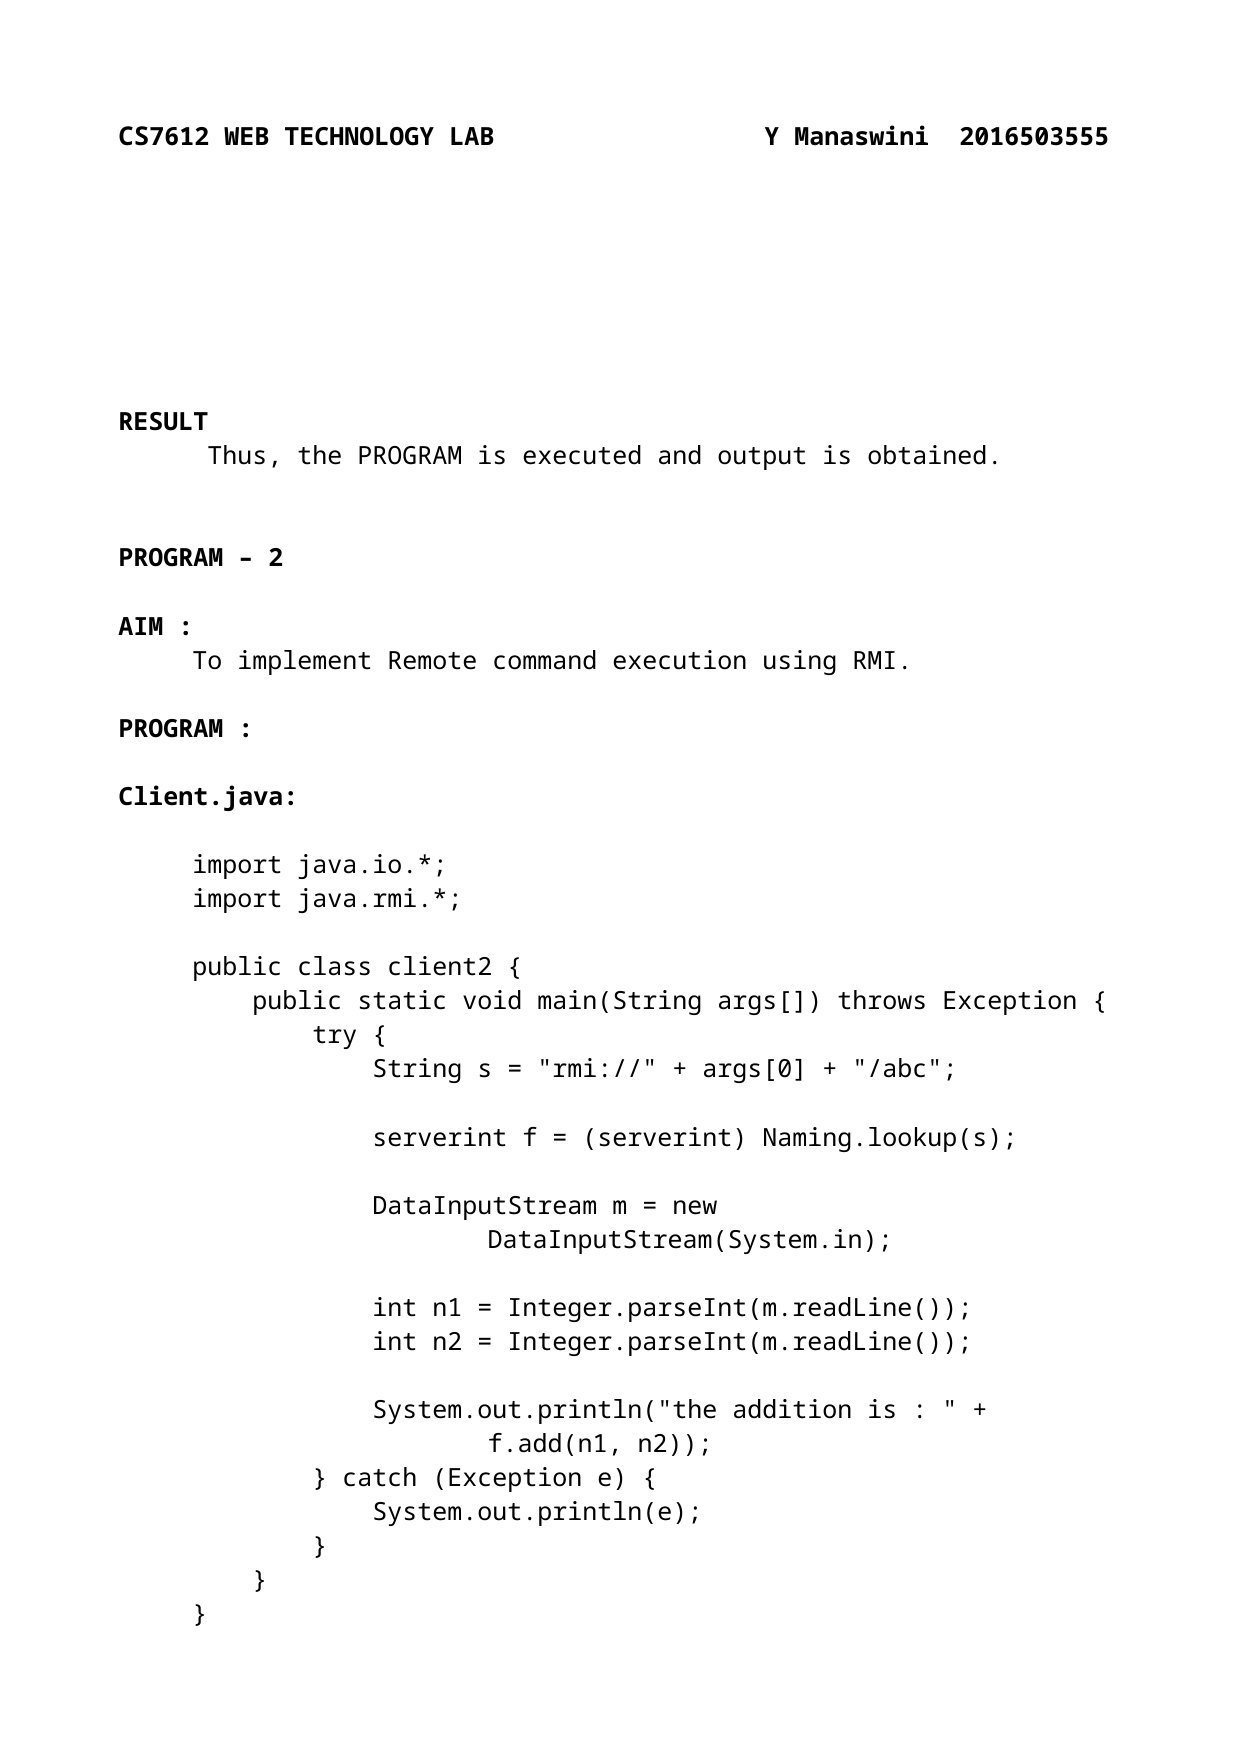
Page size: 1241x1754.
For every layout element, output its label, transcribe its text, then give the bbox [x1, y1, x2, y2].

text RESULT [118, 404, 1122, 438]
text Client.java: [118, 778, 1122, 813]
text } [192, 1562, 1122, 1596]
text int n2 = Integer.parseInt(m.readLine()); [192, 1323, 1122, 1358]
text public class client2 { [192, 949, 1122, 983]
text int n1 = Integer.parseInt(m.readLine()); [192, 1289, 1122, 1323]
text DataInputStream m = new DataInputStream(System.in); [192, 1187, 1122, 1255]
text try { [192, 1017, 1122, 1051]
text Thus, the PROGRAM is executed and output is obtained. [118, 438, 1122, 472]
text serverint f = (serverint) Naming.lookup(s); [192, 1119, 1122, 1153]
text import java.io.*; [192, 847, 1122, 881]
text AIM : [118, 608, 1122, 642]
text PROGRAM – 2 [118, 540, 1122, 574]
text PROGRAM : [118, 710, 1122, 744]
text } [192, 1596, 1122, 1630]
text System.out.println(e); [192, 1494, 1122, 1528]
text public static void main(String args[]) throws Exception { [192, 983, 1122, 1017]
text } [192, 1528, 1122, 1562]
text String s = "rmi://" + args[0] + "/abc"; [192, 1051, 1122, 1085]
text import java.rmi.*; [192, 881, 1122, 915]
text System.out.println("the addition is : " + f.add(n1, n2)); [192, 1392, 1122, 1460]
text } catch (Exception e) { [192, 1460, 1122, 1494]
text To implement Remote command execution using RMI. [118, 642, 1122, 676]
